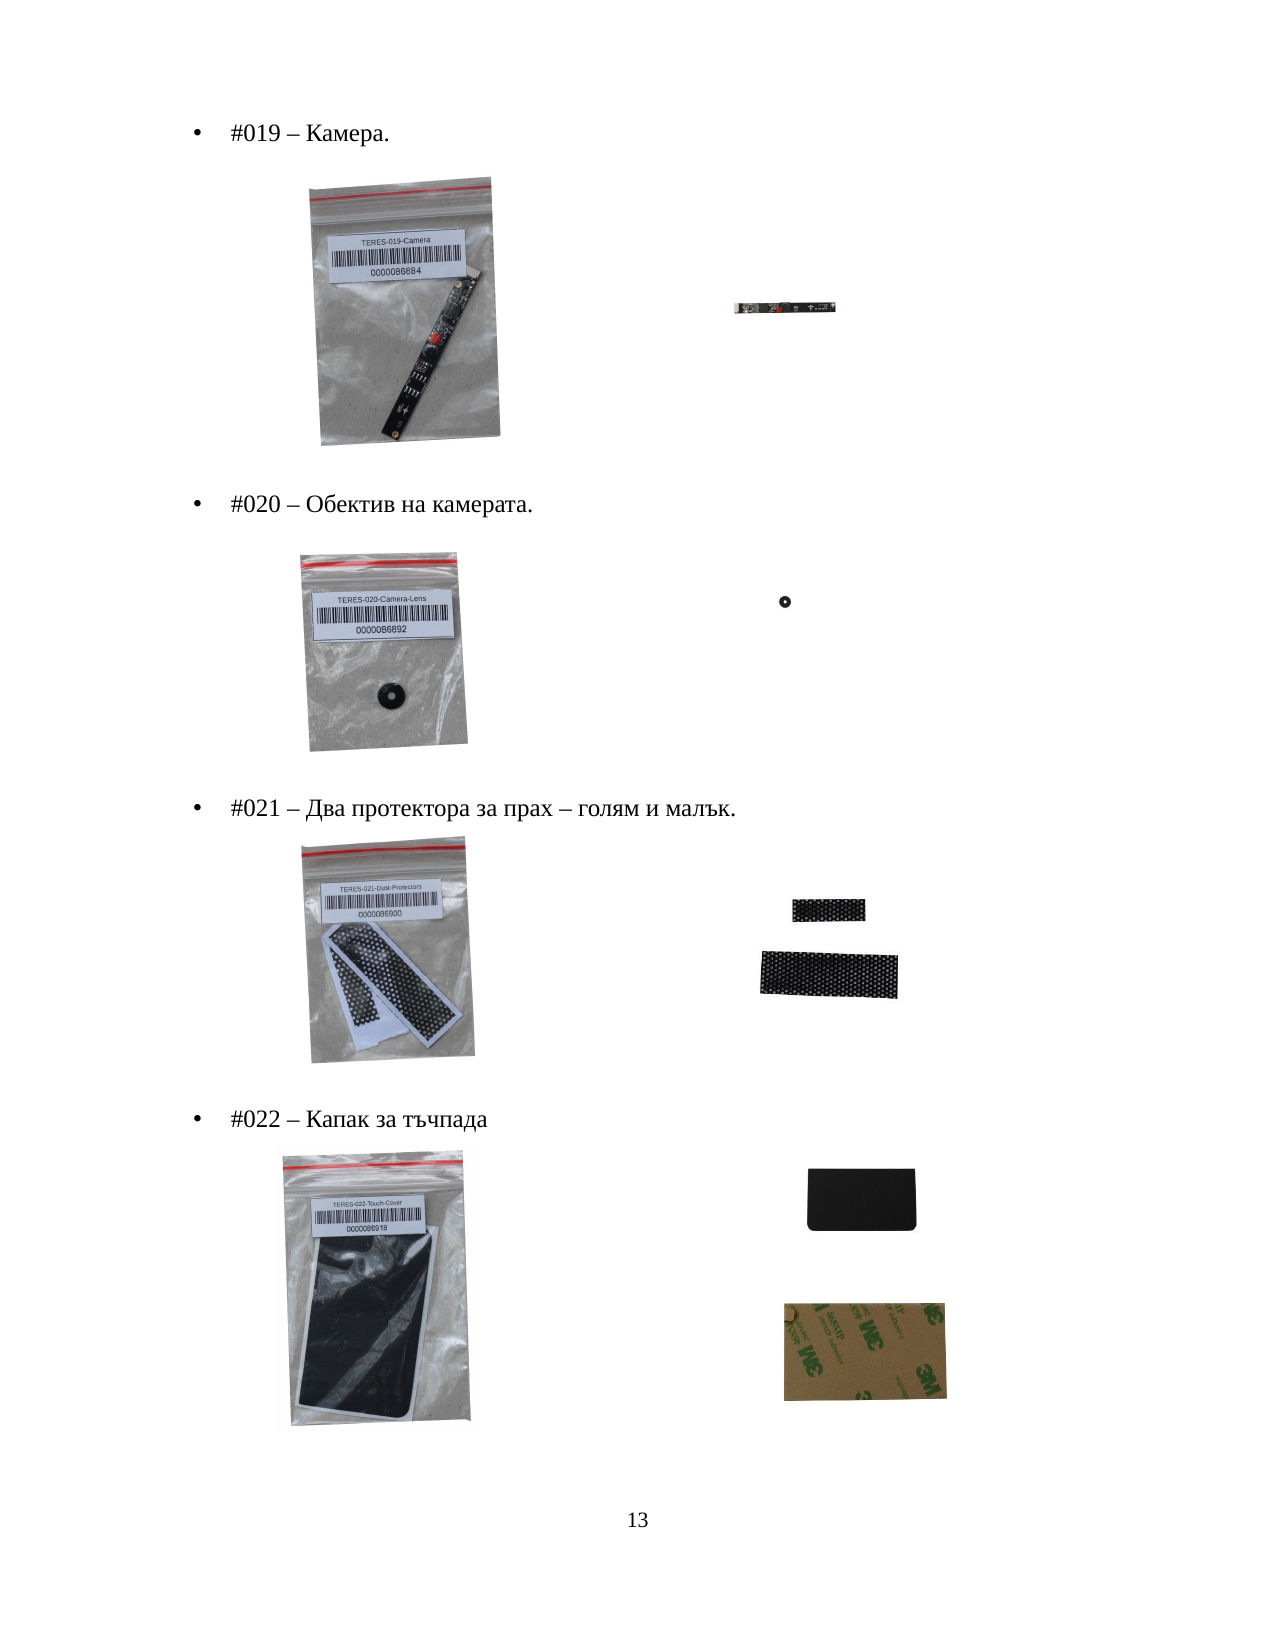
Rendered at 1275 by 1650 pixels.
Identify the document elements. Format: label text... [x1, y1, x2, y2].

picture [283, 552, 484, 752]
list #022 – Капак за тъчпада [193, 1104, 1157, 1132]
picture [677, 1143, 1046, 1257]
list #020 – Обектив на камерата. [193, 489, 1157, 517]
picture [668, 541, 902, 661]
picture [665, 1291, 1065, 1413]
picture [273, 1143, 480, 1433]
list #021 – Два протектора за прах – голям и малък. [193, 793, 1157, 821]
picture [627, 846, 1031, 1051]
picture [294, 835, 482, 1064]
picture [643, 237, 926, 378]
list #019 – Камера. [193, 118, 1157, 147]
picture [304, 173, 505, 449]
